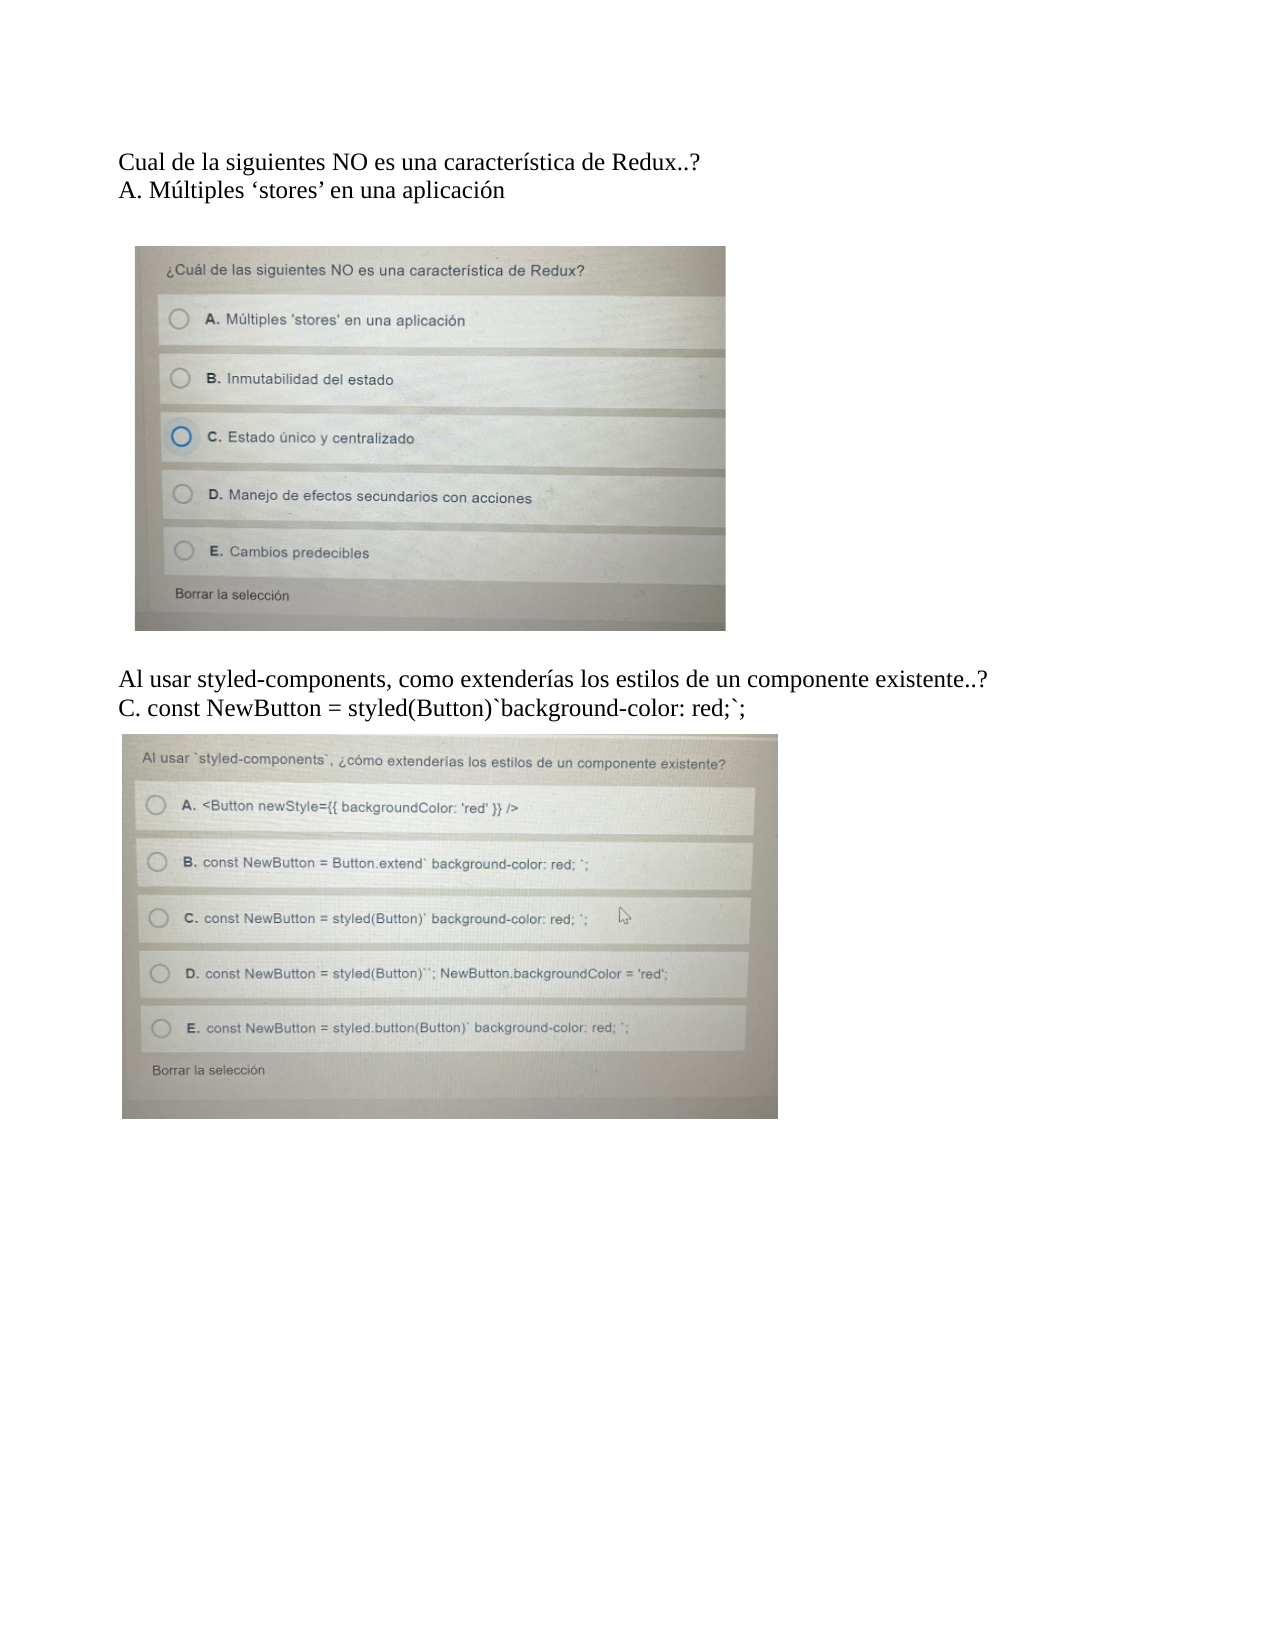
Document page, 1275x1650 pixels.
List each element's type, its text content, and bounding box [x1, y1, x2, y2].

text Cual de la siguientes NO es una característica de Redux..? [118, 147, 1157, 176]
text C. const NewButton = styled(Button)`background-color: red;`; [118, 693, 1157, 722]
picture [134, 246, 726, 631]
picture [122, 734, 778, 1119]
text Al usar styled-components, como extenderías los estilos de un componente existente..? [118, 664, 1157, 693]
text A. Múltiples ‘stores’ en una aplicación [118, 176, 1157, 204]
